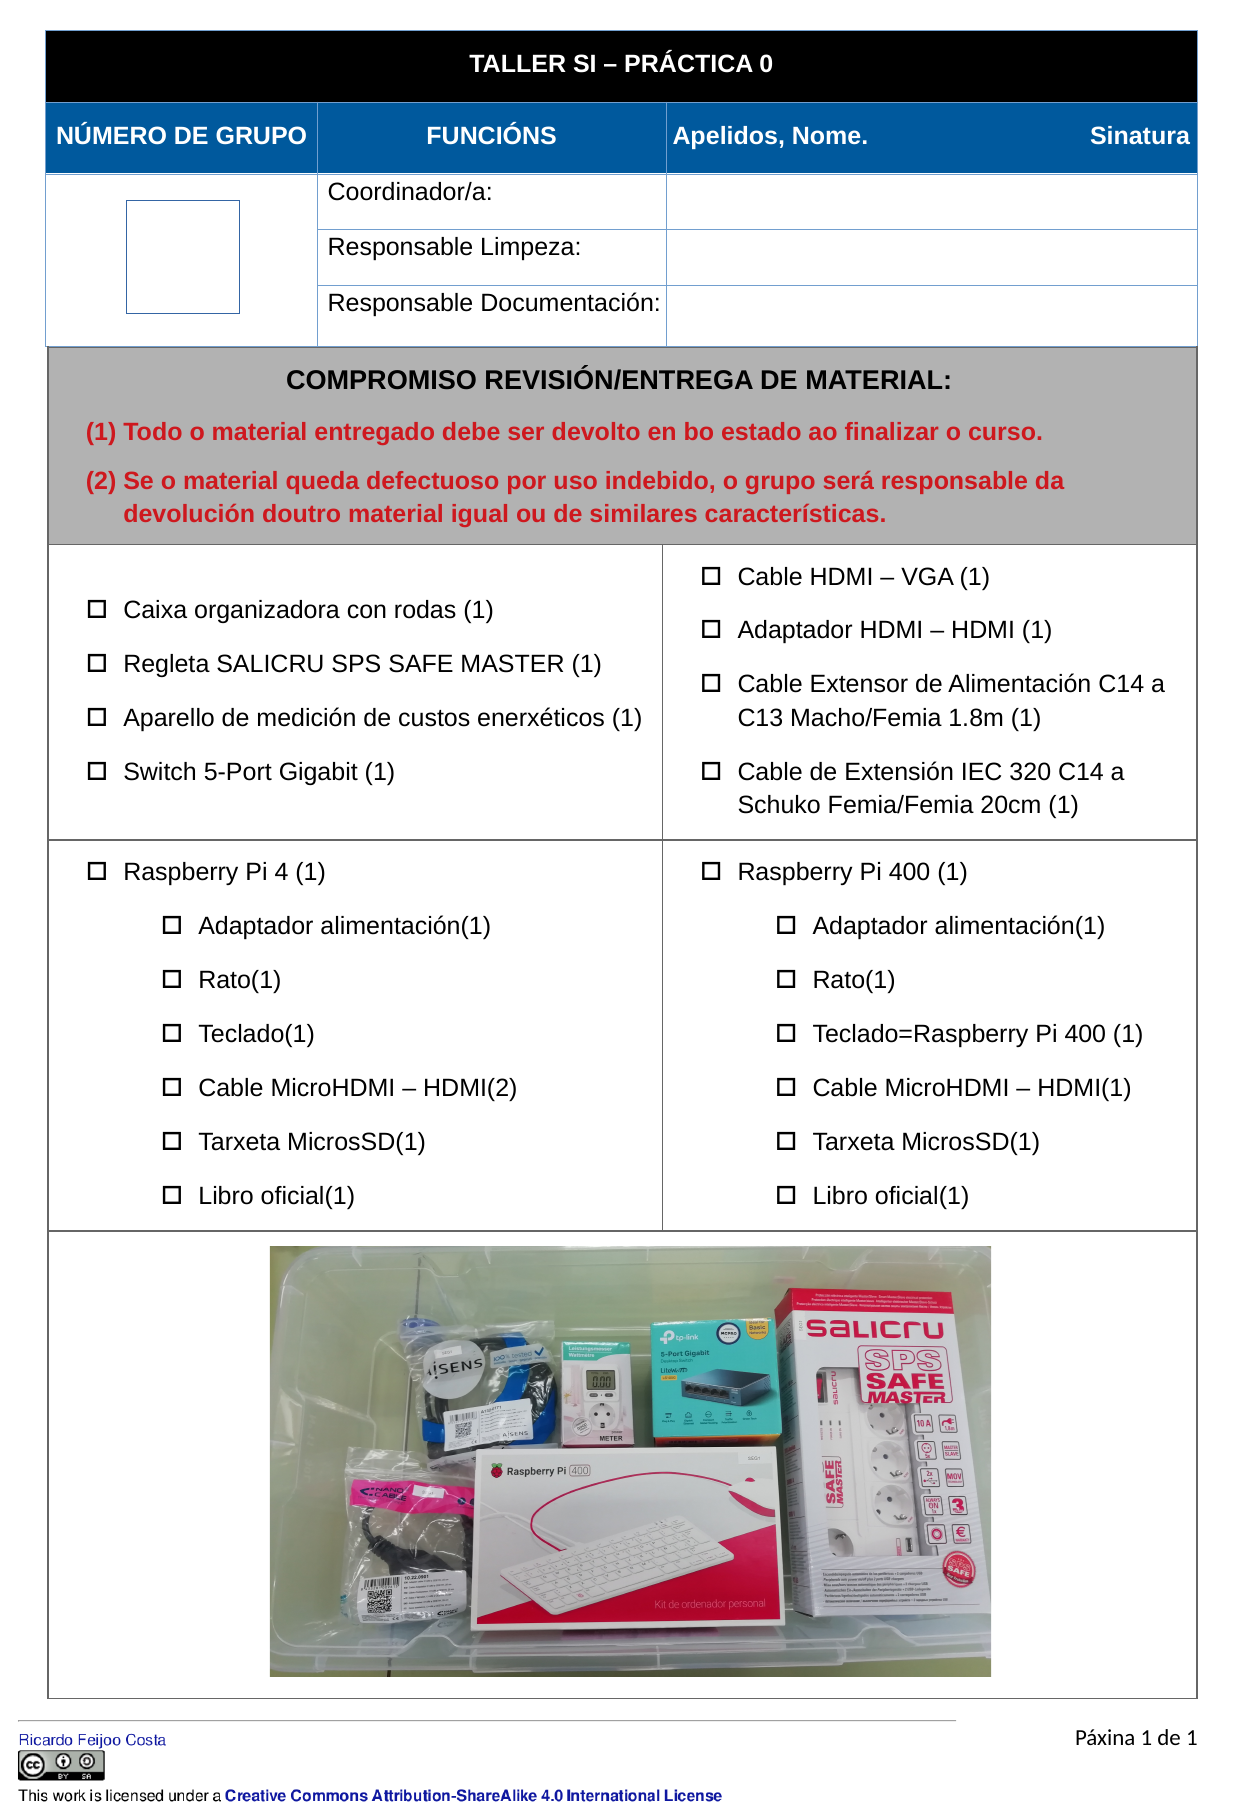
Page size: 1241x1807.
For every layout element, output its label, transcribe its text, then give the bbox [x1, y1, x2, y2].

table_header COMPROMISO REVISIÓN/ENTREGA DE MATERIAL: Todo o material entregado debe ser devolto en bo estado ao finalizar o curso. Se o material queda defectuoso por uso indebido, o grupo será responsable da devolución doutro material igual ou de similares características. [49, 348, 1196, 544]
picture [8, 1715, 957, 1806]
table_cell Apelidos, Nome. Sinatura [667, 103, 1197, 173]
table_cell Coordinador/a: [318, 175, 666, 229]
table_cell [667, 175, 1197, 229]
table_cell Responsable Limpeza: [318, 230, 666, 284]
picture [269, 1246, 992, 1677]
table_cell [667, 230, 1197, 284]
table_cell Responsable Documentación: [318, 286, 666, 346]
table_cell Cable HDMI – VGA (1) Adaptador HDMI – HDMI (1) Cable Extensor de Alimentación C14 a C13 Macho/Femia 1.8m (1) Cable de Extensión IEC 320 C14 a Schuko Femia/Femia 20cm (1) [663, 545, 1196, 839]
table_cell [667, 286, 1197, 346]
table_cell [49, 1232, 1196, 1698]
table_cell [46, 175, 317, 346]
table_header TALLER SI – PRÁCTICA 0 [46, 31, 1197, 102]
table_cell Raspberry Pi 400 (1) Adaptador alimentación(1) Rato(1) Teclado=Raspberry Pi 400 (1) Cable MicroHDMI – HDMI(1) Tarxeta MicrosSD(1) Libro oficial(1) [663, 841, 1196, 1230]
table_cell Raspberry Pi 4 (1) Adaptador alimentación(1) Rato(1) Teclado(1) Cable MicroHDMI – HDMI(2) Tarxeta MicrosSD(1) Libro oficial(1) [49, 841, 662, 1230]
table_cell FUNCIÓNS [318, 103, 666, 173]
table_cell Caixa organizadora con rodas (1) Regleta SALICRU SPS SAFE MASTER (1) Aparello de medición de custos enerxéticos (1) Switch 5-Port Gigabit (1) [49, 545, 662, 839]
table_cell NÚMERO DE GRUPO [46, 103, 317, 173]
